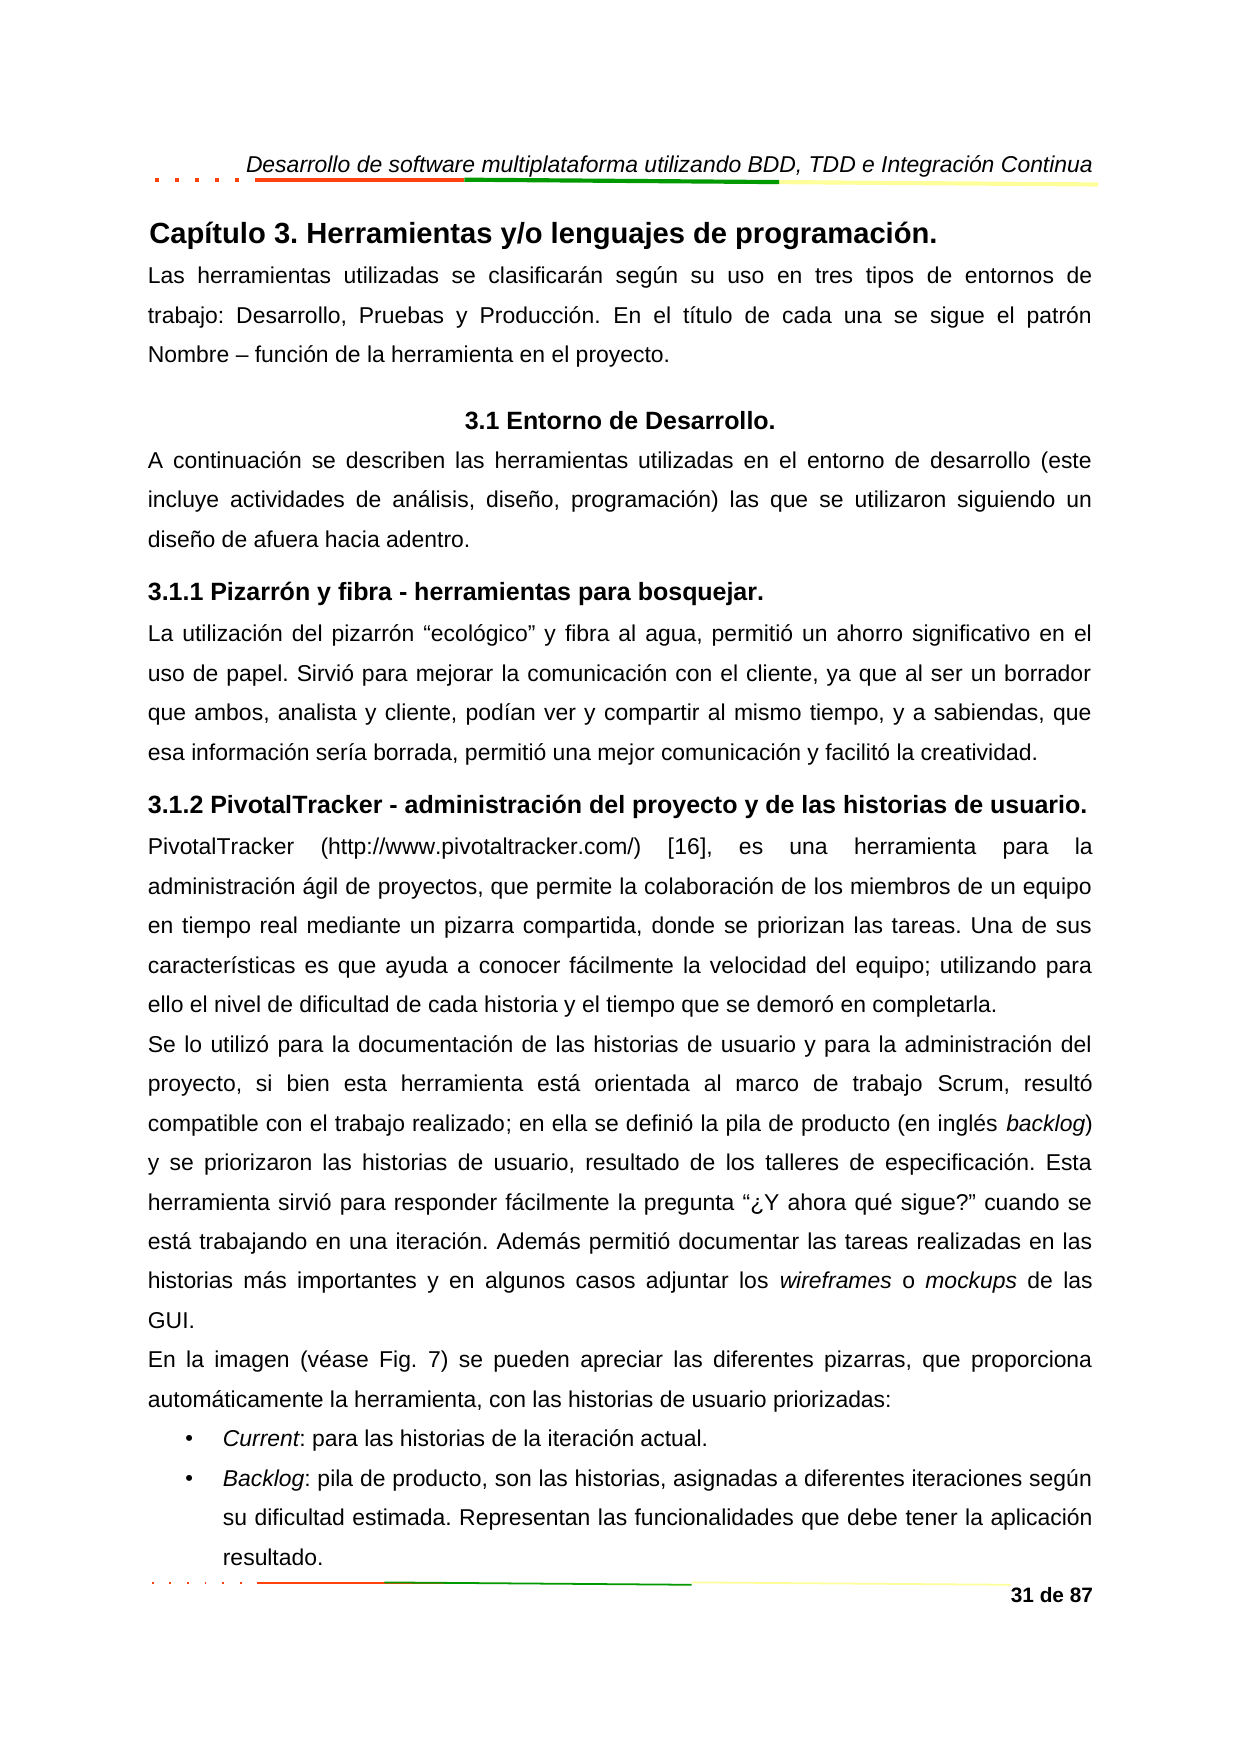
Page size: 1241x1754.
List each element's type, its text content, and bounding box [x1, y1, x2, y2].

subtitle 3.1 Entorno de Desarrollo. [148, 406, 1093, 434]
list 3.1.2 PivotalTracker - administración del proyecto y de las historias de usuario. [148, 790, 1093, 819]
subtitle Capítulo 3. Herramientas y/o lenguajes de programación. [148, 216, 1093, 250]
text Se lo utilizó para la documentación de las historias de usuario y para la administración del proyecto, si bien esta herramienta está orientada al marco de trabajo Scrum, resultó compatible con el trabajo realizado; en ella se definió la pila de producto (en inglés backlog) y se priorizaron las historias de usuario, resultado de los talleres de especificación. Esta herramienta sirvió para responder fácilmente la pregunta “¿Y ahora qué sigue?” cuando se está trabajando en una iteración. Además permitió documentar las tareas realizadas en las historias más importantes y en algunos casos adjuntar los wireframes o mockups de las GUI. [148, 1031, 1093, 1333]
text A continuación se describen las herramientas utilizadas en el entorno de desarrollo (este incluye actividades de análisis, diseño, programación) las que se utilizaron siguiendo un diseño de afuera hacia adentro. [148, 447, 1093, 552]
text PivotalTracker (http://www.pivotaltracker.com/) [16], es una herramienta para la administración ágil de proyectos, que permite la colaboración de los miembros de un equipo en tiempo real mediante un pizarra compartida, donde se priorizan las tareas. Una de sus características es que ayuda a conocer fácilmente la velocidad del equipo; utilizando para ello el nivel de dificultad de cada historia y el tiempo que se demoró en completarla. [148, 833, 1093, 1017]
list Backlog: pila de producto, son las historias, asignadas a diferentes iteraciones según su dificultad estimada. Representan las funcionalidades que debe tener la aplicación resultado. [185, 1465, 1093, 1570]
list 3.1.1 Pizarrón y fibra - herramientas para bosquejar. [148, 577, 1093, 606]
text En la imagen (véase Fig. 7) se pueden apreciar las diferentes pizarras, que proporciona automáticamente la herramienta, con las historias de usuario priorizadas: [148, 1346, 1093, 1412]
list Current: para las historias de la iteración actual. [185, 1425, 1093, 1452]
text Las herramientas utilizadas se clasificarán según su uso en tres tipos de entornos de trabajo: Desarrollo, Pruebas y Producción. En el título de cada una se sigue el patrón Nombre – función de la herramienta en el proyecto. [148, 262, 1093, 368]
text La utilización del pizarrón “ecológico” y fibra al agua, permitió un ahorro significativo en el uso de papel. Sirvió para mejorar la comunicación con el cliente, ya que al ser un borrador que ambos, analista y cliente, podían ver y compartir al mismo tiempo, y a sabiendas, que esa información sería borrada, permitió una mejor comunicación y facilitó la creatividad. [148, 620, 1093, 765]
